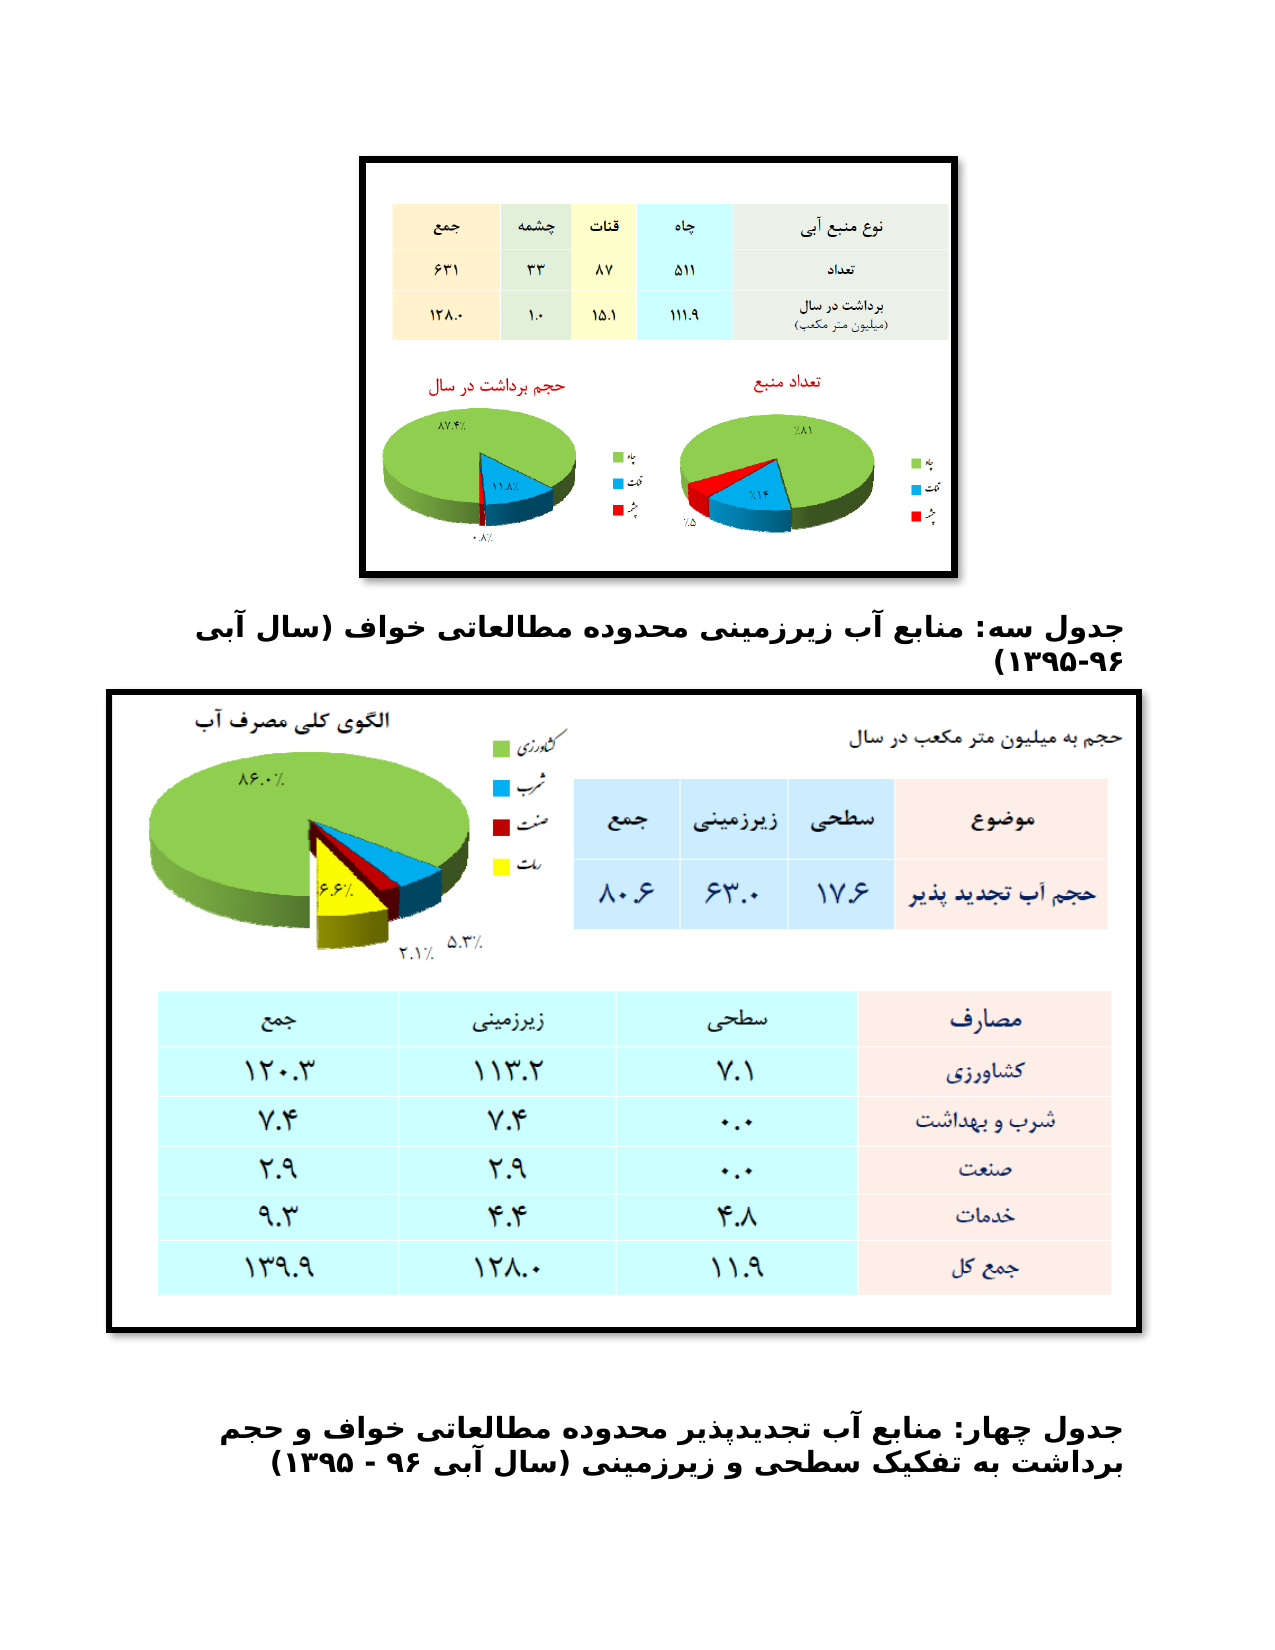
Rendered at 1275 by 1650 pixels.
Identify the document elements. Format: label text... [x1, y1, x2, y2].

text جدول سه: منابع آب زیرزمینی محدوده مطالعاتی خواف (سال آبی ۹۶-۱۳۹۵) [150, 150, 1125, 678]
picture [112, 695, 1136, 1327]
picture [366, 163, 951, 571]
text جدول چهار: منابع آب تجدیدپذیر محدوده مطالعاتی خواف و حجم برداشت به تفکیک سطحی و زیرزمینی (سال آبی ۹۶ - ۱۳۹۵) [150, 1342, 1125, 1479]
